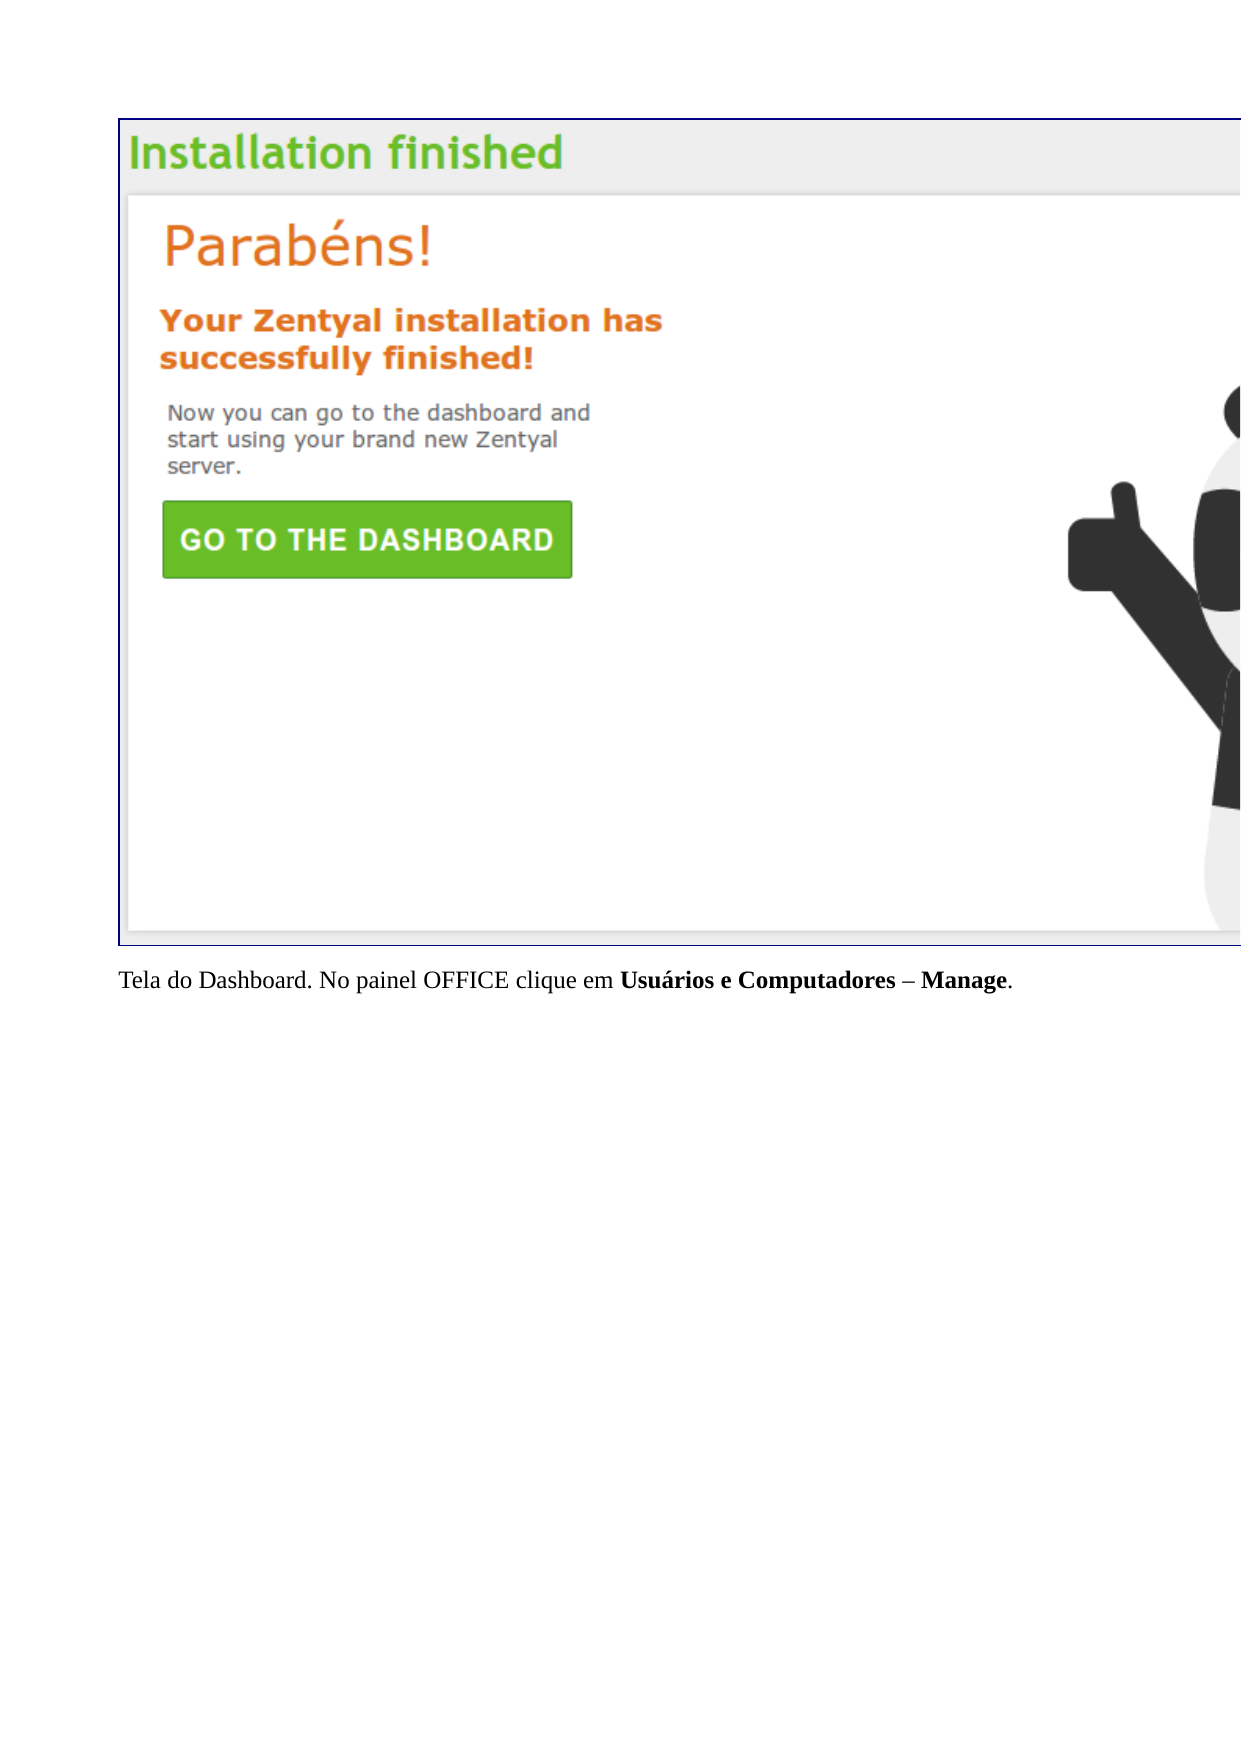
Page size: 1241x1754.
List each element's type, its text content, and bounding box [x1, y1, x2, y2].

picture [120, 120, 1241, 945]
text Tela do Dashboard. No painel OFFICE clique em Usuários e Computadores – Manage. [118, 965, 1122, 994]
